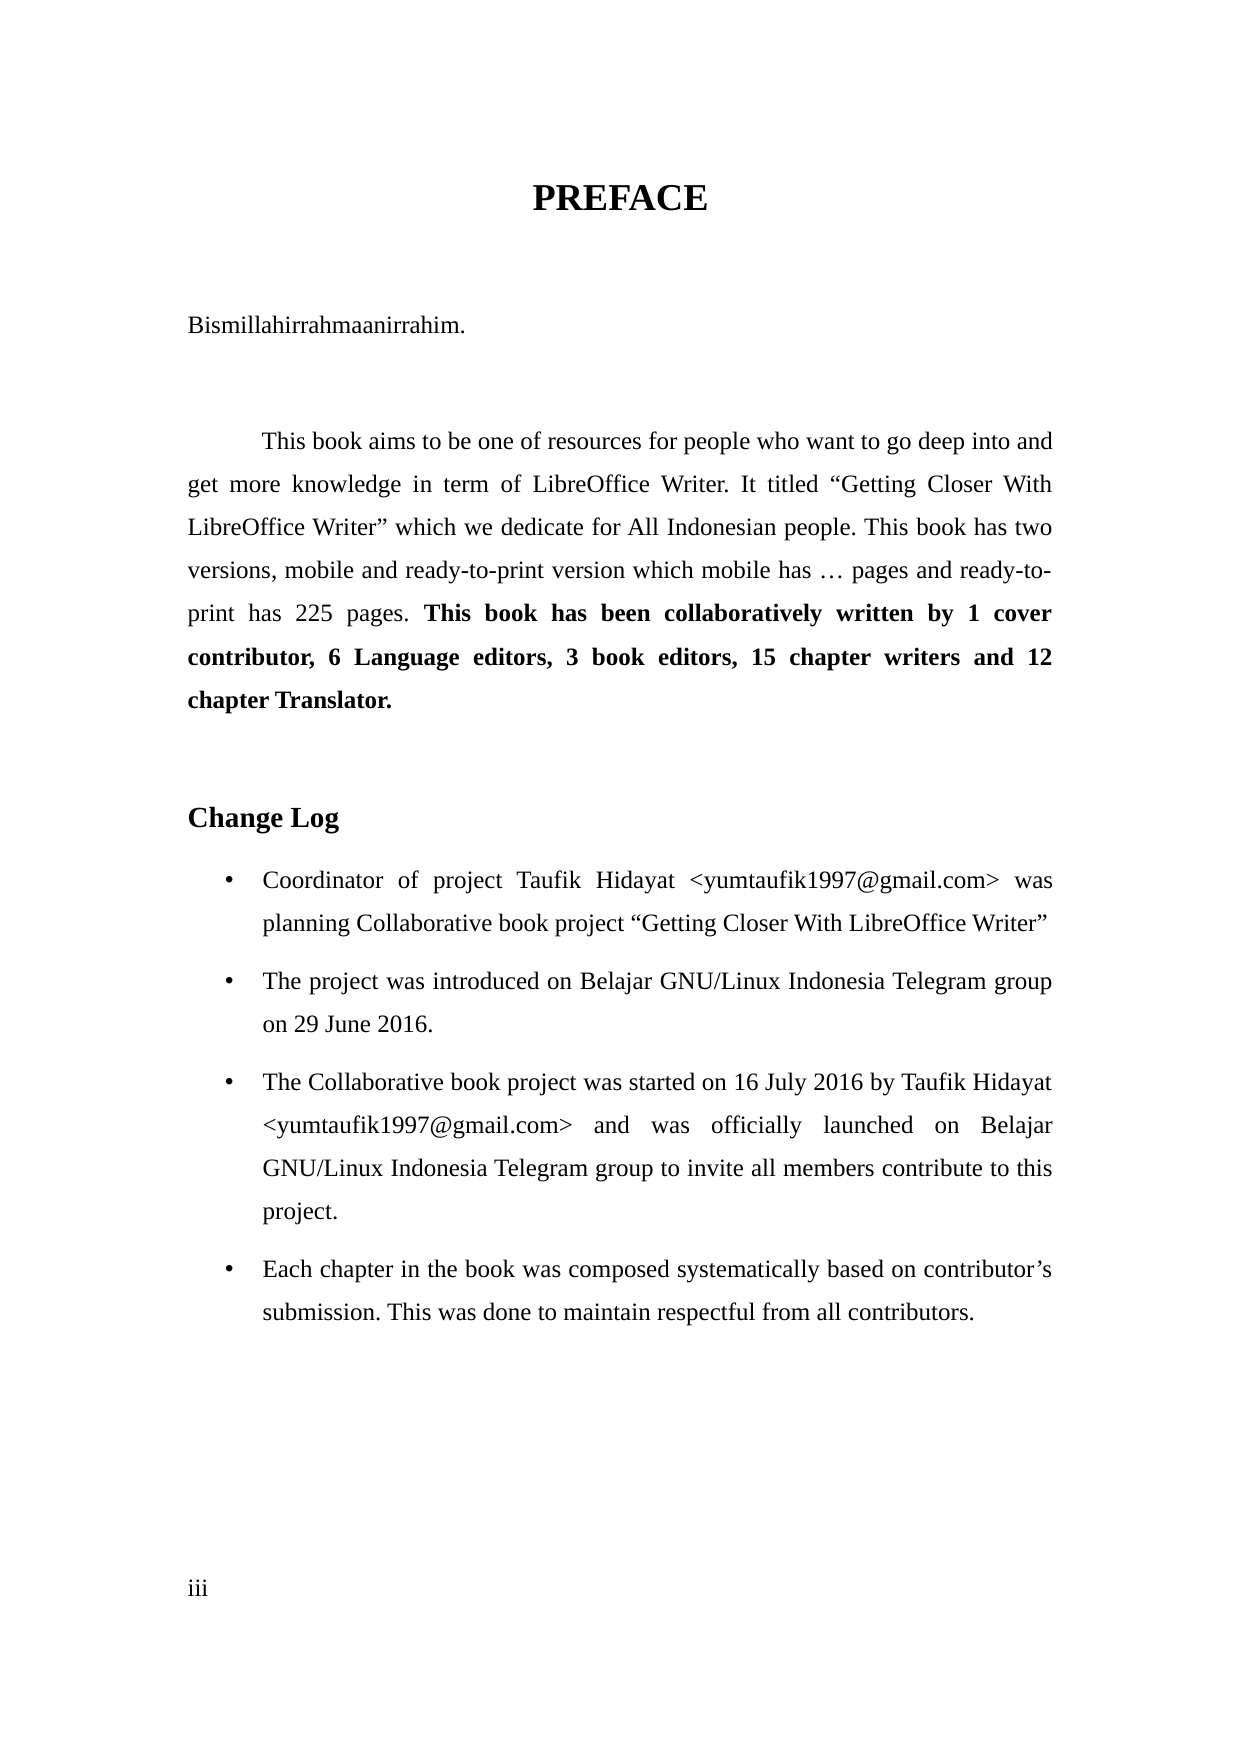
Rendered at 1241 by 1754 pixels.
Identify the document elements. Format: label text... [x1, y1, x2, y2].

subtitle PREFACE [187, 175, 1053, 219]
list Each chapter in the book was composed systematically based on contributor’s submission. This was done to maintain respectful from all contributors. [225, 1254, 1053, 1326]
text Bismillahirrahmaanirrahim. [187, 311, 1053, 339]
list Coordinator of project Taufik Hidayat <yumtaufik1997@gmail.com> was planning Collaborative book project “Getting Closer With LibreOffice Writer” [225, 865, 1053, 937]
list The Collaborative book project was started on 16 July 2016 by Taufik Hidayat <yumtaufik1997@gmail.com> and was officially launched on Belajar GNU/Linux Indonesia Telegram group to invite all members contribute to this project. [225, 1067, 1053, 1225]
text This book aims to be one of resources for people who want to go deep into and get more knowledge in term of LibreOffice Writer. It titled “Getting Closer With LibreOffice Writer” which we dedicate for All Indonesian people. This book has two versions, mobile and ready-to-print version which mobile has … pages and ready-to-print has 225 pages. This book has been collaboratively written by 1 cover contributor, 6 Language editors, 3 book editors, 15 chapter writers and 12 chapter Translator. [187, 426, 1053, 713]
list The project was introduced on Belajar GNU/Linux Indonesia Telegram group on 29 June 2016. [225, 966, 1053, 1038]
text Change Log [187, 800, 1053, 834]
